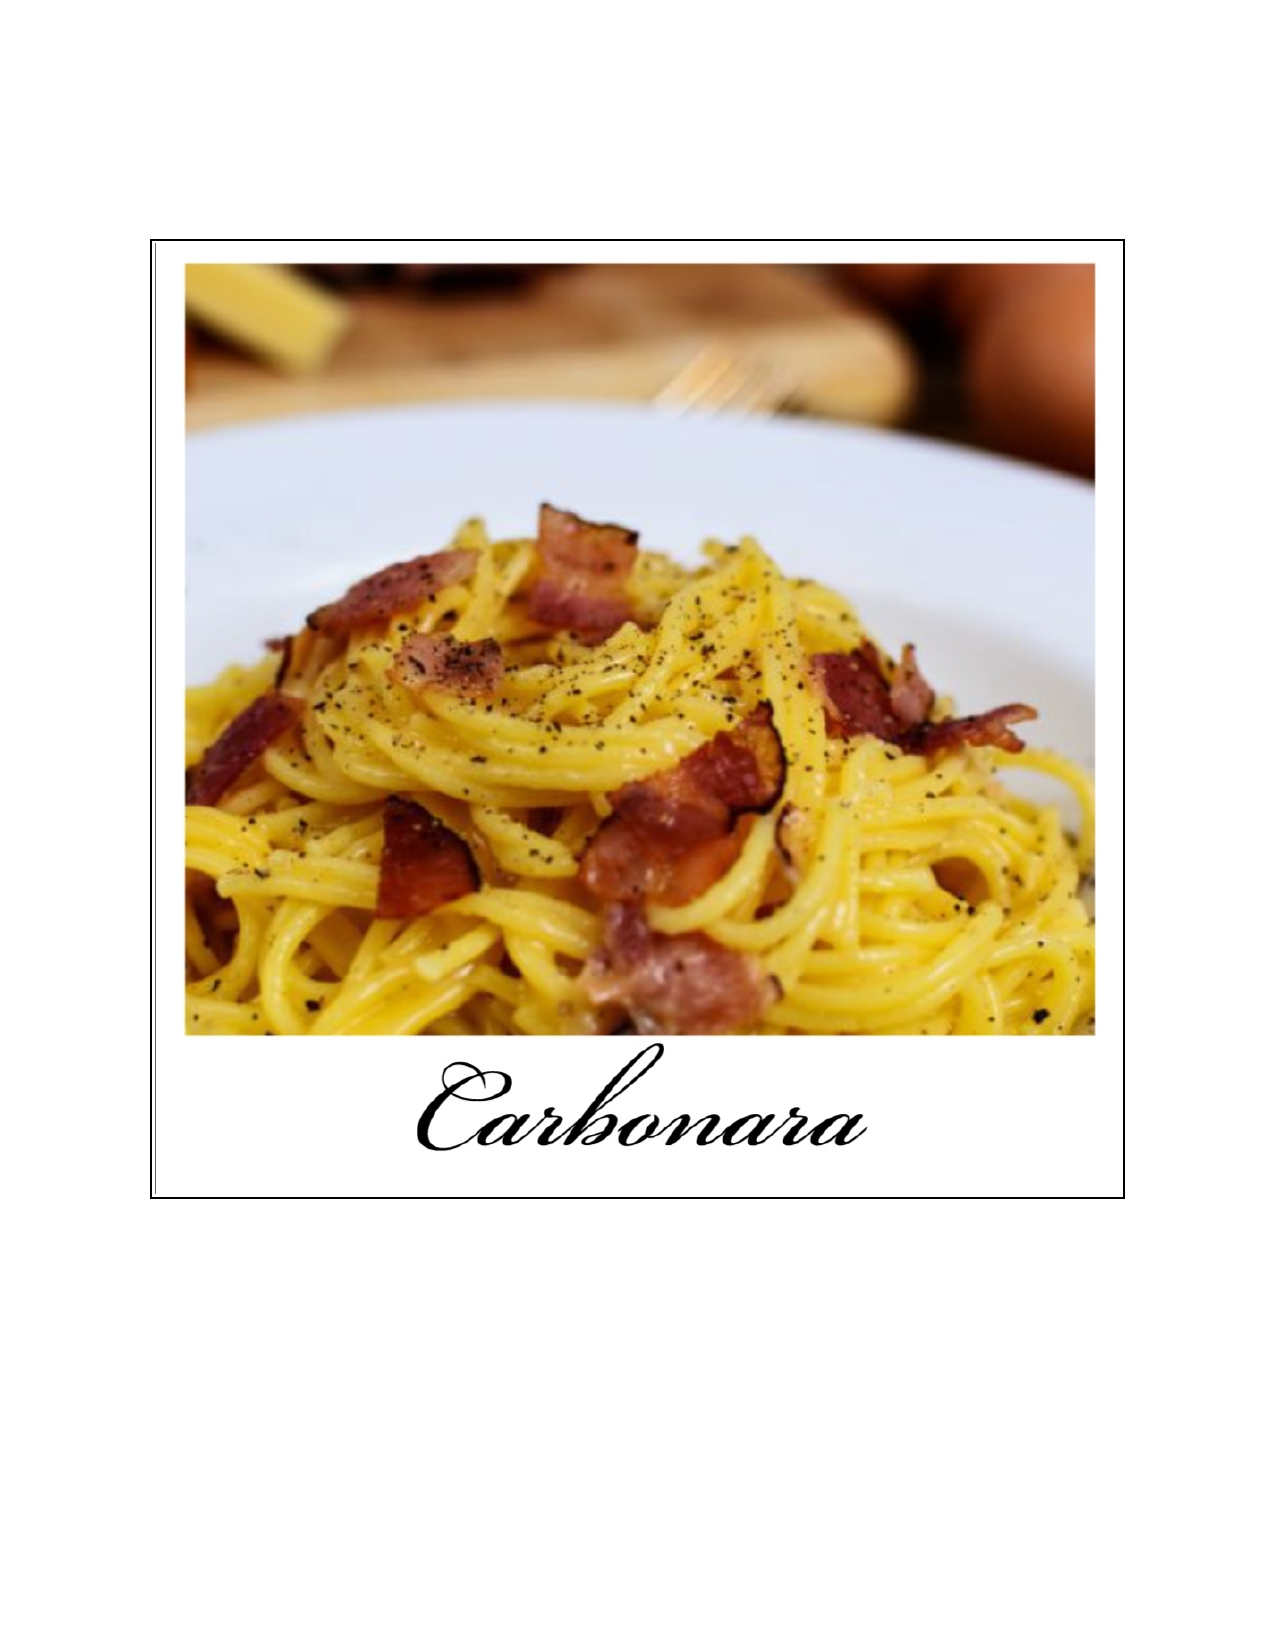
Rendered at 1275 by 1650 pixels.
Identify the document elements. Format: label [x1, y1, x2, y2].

picture [155, 243, 1120, 1194]
